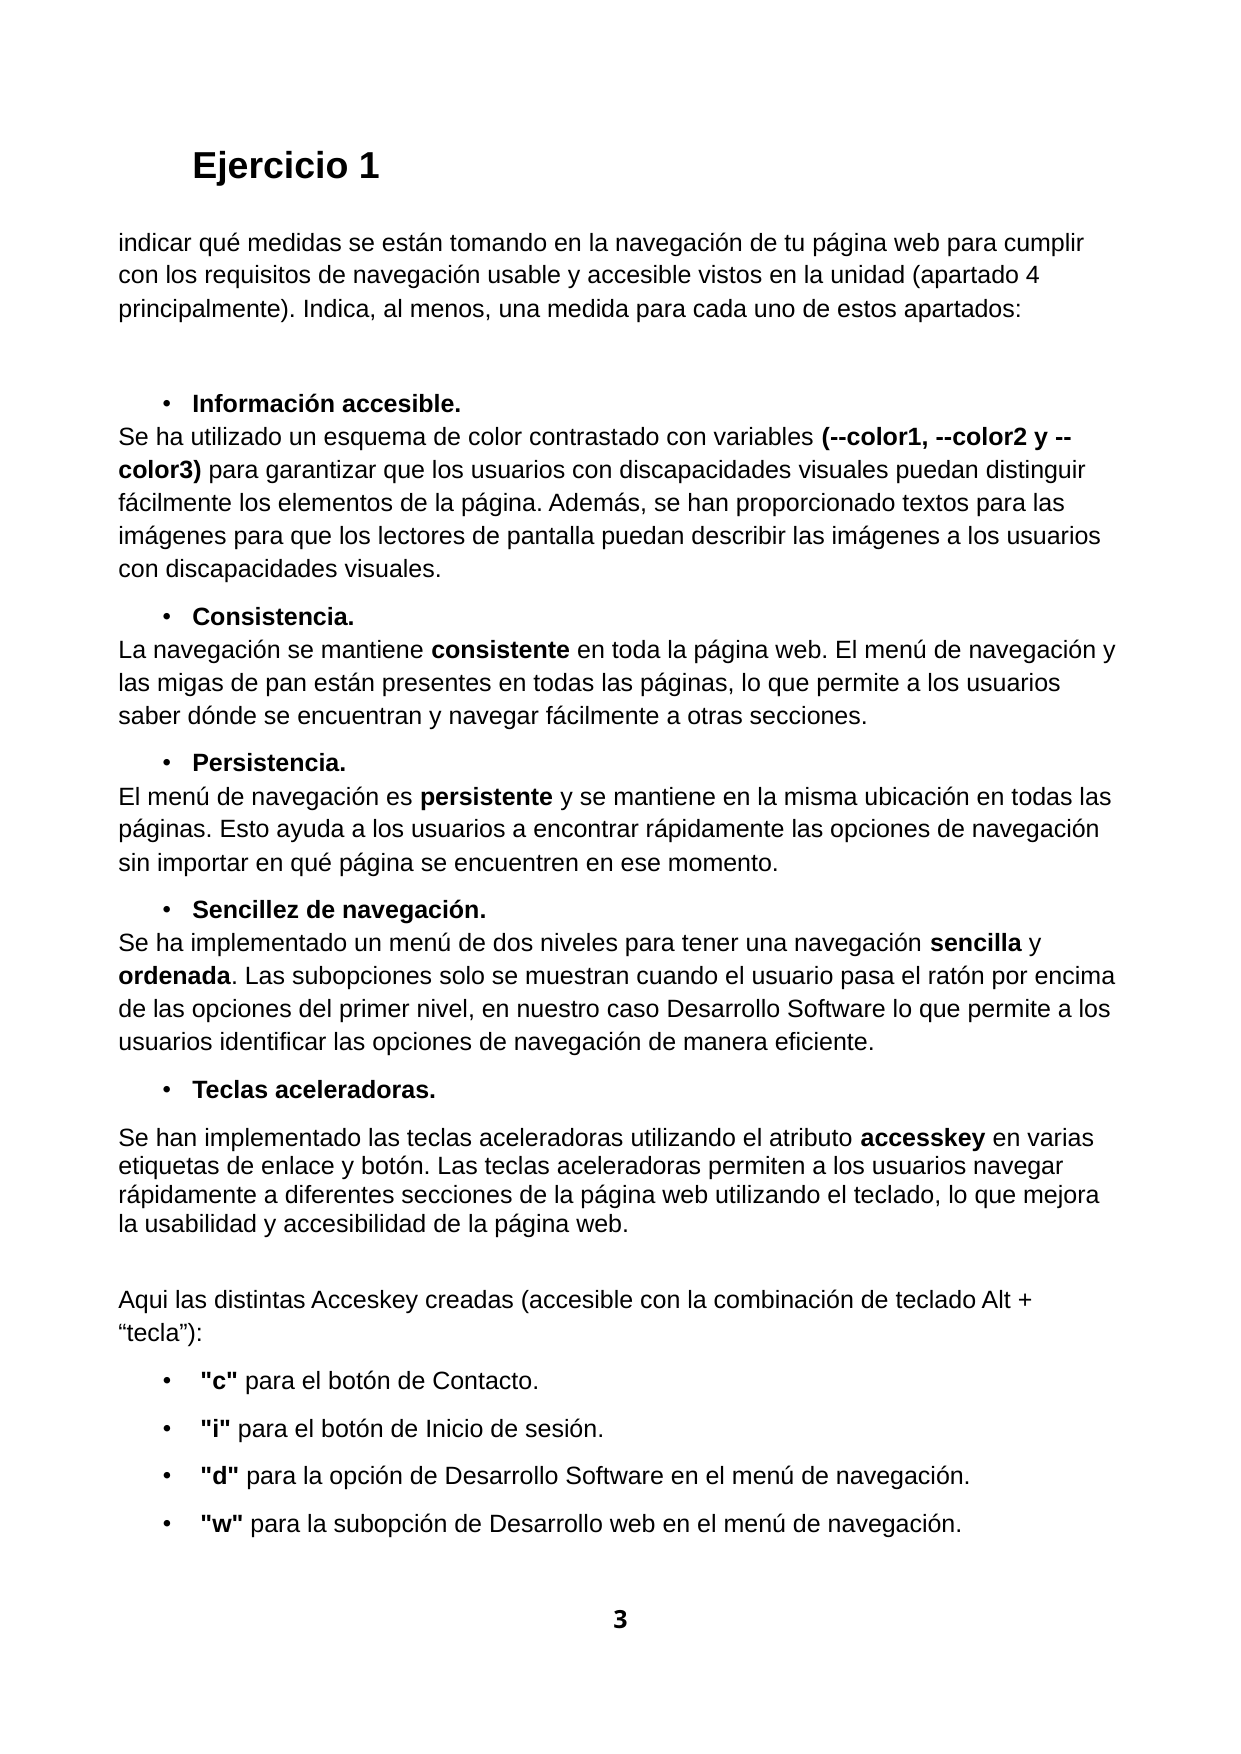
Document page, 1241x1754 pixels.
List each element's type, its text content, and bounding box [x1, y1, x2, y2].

text Se ha utilizado un esquema de color contrastado con variables (--color1, --color2 y --color3) para garantizar que los usuarios con discapacidades visuales puedan distinguir fácilmente los elementos de la página. Además, se han proporcionado textos para las imágenes para que los lectores de pantalla puedan describir las imágenes a los usuarios con discapacidades visuales. [118, 422, 1122, 583]
list Información accesible. [162, 389, 1122, 418]
text indicar qué medidas se están tomando en la navegación de tu página web para cumplir con los requisitos de navegación usable y accesible vistos en la unidad (apartado 4 principalmente). Indica, al menos, una medida para cada uno de estos apartados: [118, 227, 1122, 322]
list "c" para el botón de Contacto. [163, 1366, 1122, 1395]
list Persistencia. [162, 748, 1122, 777]
list Consistencia. [162, 602, 1122, 630]
text La navegación se mantiene consistente en toda la página web. El menú de navegación y las migas de pan están presentes en todas las páginas, lo que permite a los usuarios saber dónde se encuentran y navegar fácilmente a otras secciones. [118, 635, 1122, 729]
list "w" para la subopción de Desarrollo web en el menú de navegación. [163, 1509, 1122, 1538]
list Sencillez de navegación. [162, 895, 1122, 924]
subtitle Ejercicio 1 [118, 143, 1122, 186]
text El menú de navegación es persistente y se mantiene en la misma ubicación en todas las páginas. Esto ayuda a los usuarios a encontrar rápidamente las opciones de navegación sin importar en qué página se encuentren en ese momento. [118, 781, 1122, 876]
text Aqui las distintas Acceskey creadas (accesible con la combinación de teclado Alt + “tecla”): [118, 1285, 1122, 1347]
list "d" para la opción de Desarrollo Software en el menú de navegación. [163, 1461, 1122, 1490]
list Se han implementado las teclas aceleradoras utilizando el atributo accesskey en varias etiquetas de enlace y botón. Las teclas aceleradoras permiten a los usuarios navegar rápidamente a diferentes secciones de la página web utilizando el teclado, lo que mejora la usabilidad y accesibilidad de la página web. [118, 1123, 1122, 1238]
list "i" para el botón de Inicio de sesión. [163, 1413, 1122, 1442]
text Se ha implementado un menú de dos niveles para tener una navegación sencilla y ordenada. Las subopciones solo se muestran cuando el usuario pasa el ratón por encima de las opciones del primer nivel, en nuestro caso Desarrollo Software lo que permite a los usuarios identificar las opciones de navegación de manera eficiente. [118, 928, 1122, 1056]
list Teclas aceleradoras. [162, 1075, 1122, 1104]
